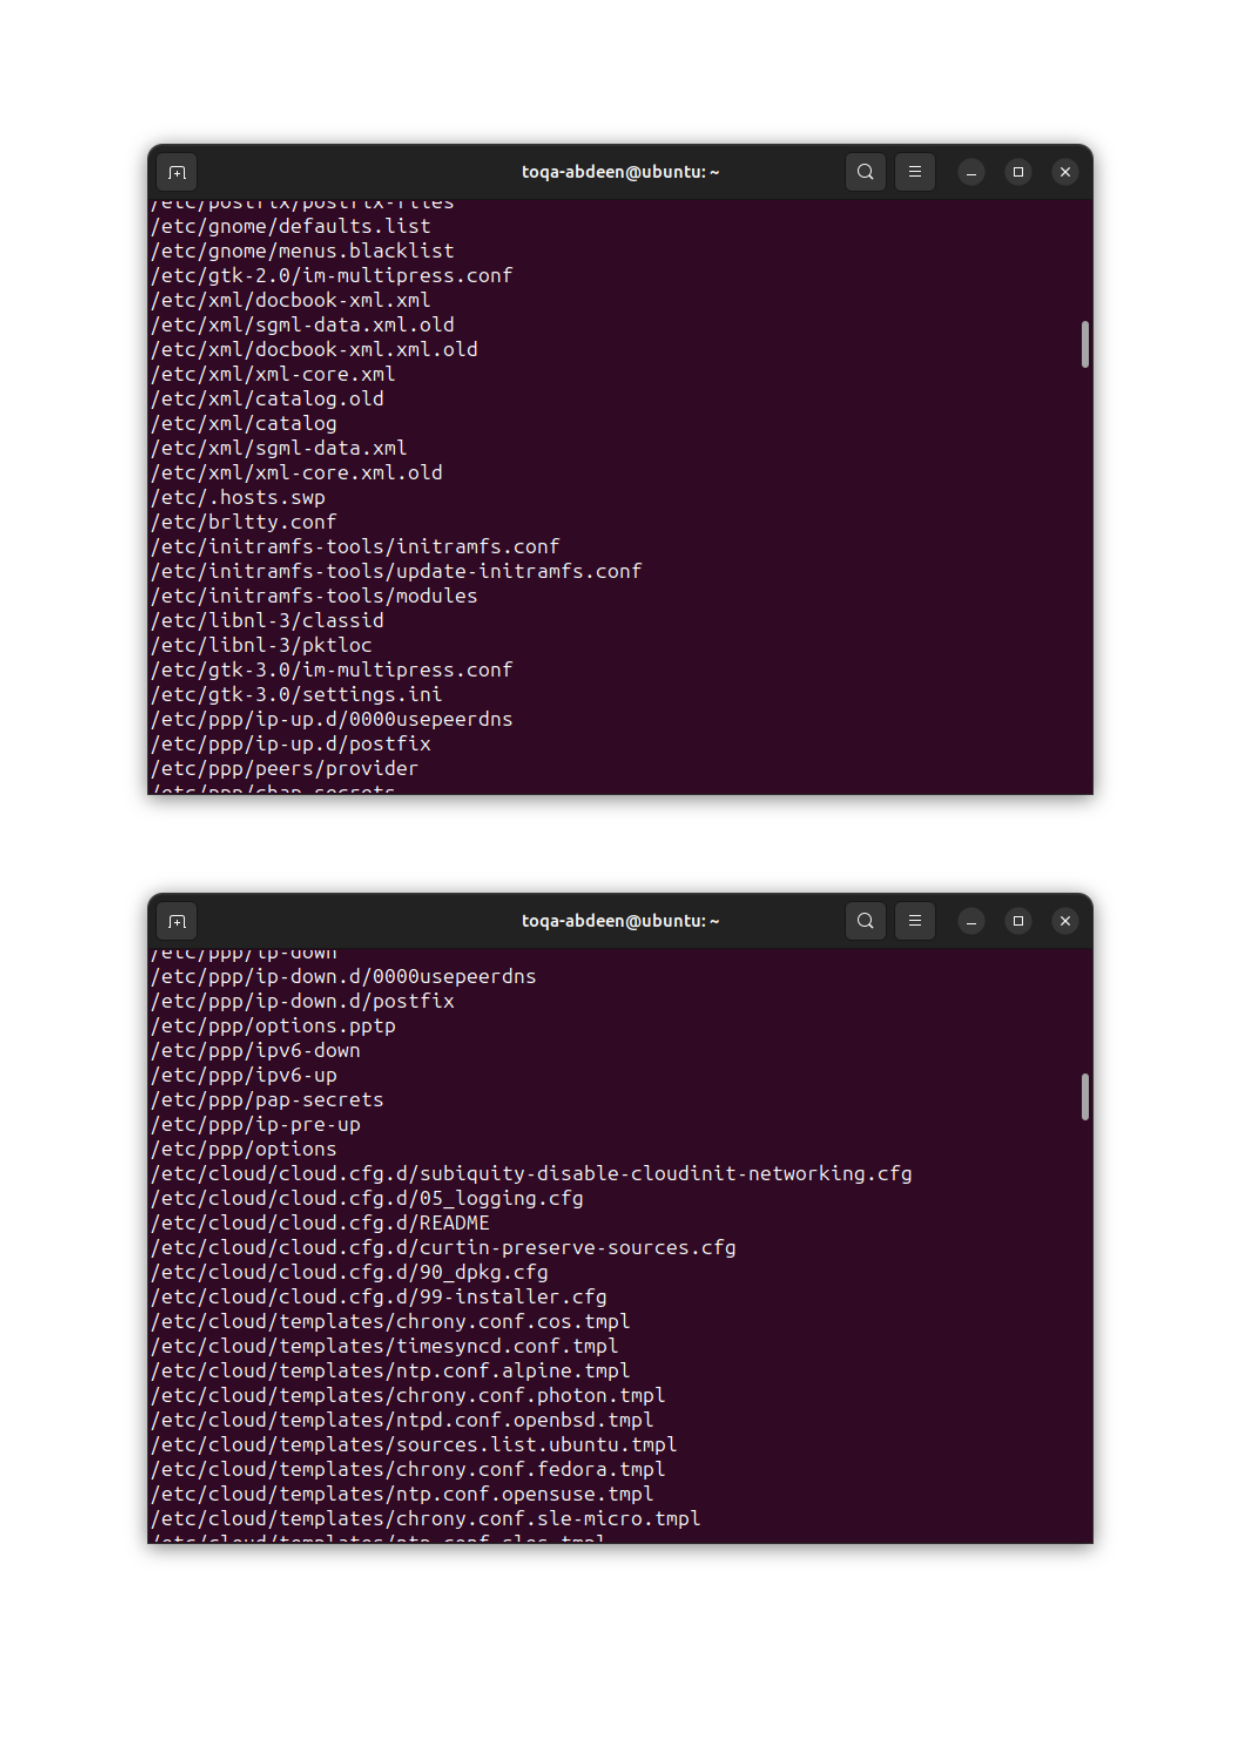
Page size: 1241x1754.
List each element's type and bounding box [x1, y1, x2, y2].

picture [118, 867, 1123, 1577]
picture [118, 118, 1123, 828]
